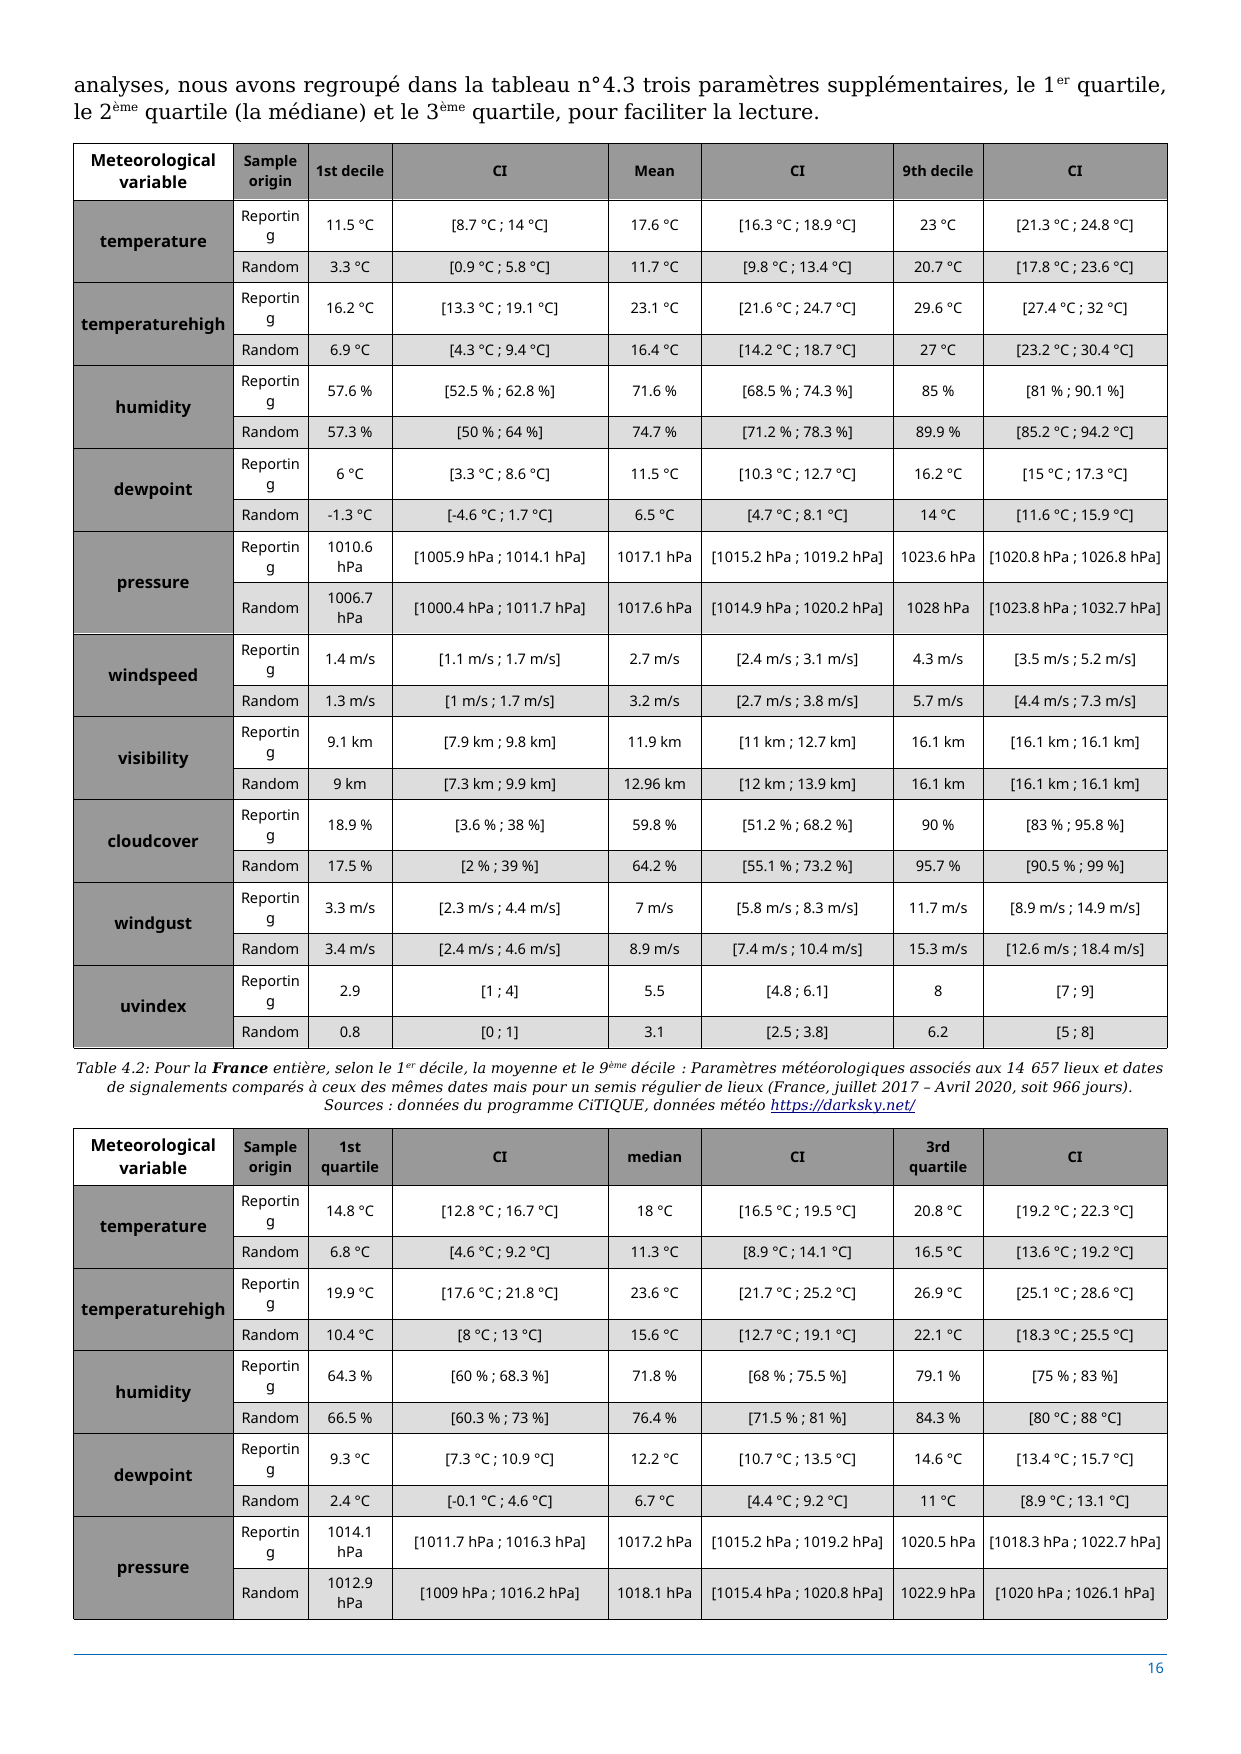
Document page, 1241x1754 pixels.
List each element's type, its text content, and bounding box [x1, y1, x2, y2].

table_cell [80 °C ; 88 °C] [984, 1403, 1167, 1433]
table_cell [90.5 % ; 99 %] [984, 851, 1167, 882]
table_cell 1012.9 hPa [309, 1569, 392, 1619]
table_cell 3.1 [609, 1017, 701, 1047]
table_cell [1018.3 hPa ; 1022.7 hPa] [984, 1517, 1167, 1567]
table_cell 74.7 % [609, 417, 701, 448]
table_cell [7.3 km ; 9.9 km] [393, 769, 608, 799]
table_cell 4.3 m/s [894, 635, 983, 685]
table_cell 89.9 % [894, 417, 983, 448]
table_cell [8 °C ; 13 °C] [393, 1320, 608, 1350]
table_cell 6.9 °C [309, 335, 392, 365]
table_cell 11.5 °C [609, 449, 701, 499]
table_cell [4.4 °C ; 9.2 °C] [702, 1486, 893, 1516]
table_cell Reporting [234, 1434, 308, 1484]
table_cell 1028 hPa [894, 583, 983, 633]
table_header 1st quartile [309, 1129, 392, 1185]
table_cell 8.9 m/s [609, 934, 701, 965]
table_cell [19.2 °C ; 22.3 °C] [984, 1186, 1167, 1236]
table_cell 16.5 °C [894, 1237, 983, 1268]
table_cell [2.5 ; 3.8] [702, 1017, 893, 1047]
table_cell [7.9 km ; 9.8 km] [393, 717, 608, 768]
table_cell Random [234, 1569, 308, 1619]
table_cell 1014.1 hPa [309, 1517, 392, 1567]
table_cell [17.6 °C ; 21.8 °C] [393, 1269, 608, 1319]
table_cell [50 % ; 64 %] [393, 417, 608, 448]
table_cell 22.1 °C [894, 1320, 983, 1350]
table_cell Random [234, 1017, 308, 1047]
table_cell 57.6 % [309, 366, 392, 416]
table_header CI [393, 1129, 608, 1185]
table_header Sample origin [234, 1129, 308, 1185]
table_cell [12 km ; 13.9 km] [702, 769, 893, 799]
table_cell 6.8 °C [309, 1237, 392, 1268]
table_cell 1017.6 hPa [609, 583, 701, 633]
table_cell [1020 hPa ; 1026.1 hPa] [984, 1569, 1167, 1619]
table_cell [18.3 °C ; 25.5 °C] [984, 1320, 1167, 1350]
table_cell 0.8 [309, 1017, 392, 1047]
table_cell 5.5 [609, 966, 701, 1016]
table_cell humidity [74, 1351, 233, 1433]
table_cell Random [234, 252, 308, 282]
table_cell Reporting [234, 800, 308, 850]
text Table 4.2: Pour la France entière, selon le 1er décile, la moyenne et le 9ème décile : Paramètres météorologiques associés aux 14 657 lieux et dates de signalements comparés à ceux des mêmes dates mais pour un semis régulier de lieux (France, juillet 2017 – Avril 2020, soit 966 jours). Sources : données du programme CiTIQUE, données météo https://darksky.net/ [73, 1060, 1167, 1114]
table_cell 9.3 °C [309, 1434, 392, 1484]
table_header CI [984, 1129, 1167, 1185]
table_cell windgust [74, 883, 233, 965]
table_cell 14.6 °C [894, 1434, 983, 1484]
table_cell 11.3 °C [609, 1237, 701, 1268]
table_cell 23.6 °C [609, 1269, 701, 1319]
table_cell Reporting [234, 1269, 308, 1319]
table_cell [52.5 % ; 62.8 %] [393, 366, 608, 416]
table_cell Reporting [234, 883, 308, 933]
table_cell 90 % [894, 800, 983, 850]
table_cell [0.9 °C ; 5.8 °C] [393, 252, 608, 282]
table_cell humidity [74, 366, 233, 448]
table_cell Random [234, 769, 308, 799]
table_cell 17.6 °C [609, 201, 701, 251]
table_cell [7.3 °C ; 10.9 °C] [393, 1434, 608, 1484]
table_cell 59.8 % [609, 800, 701, 850]
table_cell Random [234, 335, 308, 365]
table_cell [71.5 % ; 81 %] [702, 1403, 893, 1433]
table_cell 3.3 m/s [309, 883, 392, 933]
table_cell [1015.4 hPa ; 1020.8 hPa] [702, 1569, 893, 1619]
table_cell 84.3 % [894, 1403, 983, 1433]
table_cell 15.6 °C [609, 1320, 701, 1350]
table_cell -1.3 °C [309, 500, 392, 531]
table_cell Random [234, 934, 308, 965]
table_cell 7 m/s [609, 883, 701, 933]
table_cell windspeed [74, 635, 233, 716]
table_cell 1018.1 hPa [609, 1569, 701, 1619]
table_cell Reporting [234, 717, 308, 768]
table_cell 3.3 °C [309, 252, 392, 282]
table_cell Reporting [234, 532, 308, 582]
table_cell [13.6 °C ; 19.2 °C] [984, 1237, 1167, 1268]
table_cell Random [234, 1486, 308, 1516]
table_cell pressure [74, 532, 233, 633]
table_cell 29.6 °C [894, 283, 983, 334]
table_cell 1020.5 hPa [894, 1517, 983, 1567]
table_cell 79.1 % [894, 1351, 983, 1402]
table_cell [-4.6 °C ; 1.7 °C] [393, 500, 608, 531]
table_cell [1014.9 hPa ; 1020.2 hPa] [702, 583, 893, 633]
table_cell [3.6 % ; 38 %] [393, 800, 608, 850]
table_cell 12.96 km [609, 769, 701, 799]
table_header Sample origin [234, 144, 308, 199]
table_cell 8 [894, 966, 983, 1016]
table_cell Reporting [234, 1186, 308, 1236]
table_cell [27.4 °C ; 32 °C] [984, 283, 1167, 334]
table_cell [60 % ; 68.3 %] [393, 1351, 608, 1402]
table_cell [13.4 °C ; 15.7 °C] [984, 1434, 1167, 1484]
table_cell [11 km ; 12.7 km] [702, 717, 893, 768]
table_cell 15.3 m/s [894, 934, 983, 965]
table_cell Random [234, 500, 308, 531]
table_cell [12.8 °C ; 16.7 °C] [393, 1186, 608, 1236]
table_cell [1000.4 hPa ; 1011.7 hPa] [393, 583, 608, 633]
table_cell [55.1 % ; 73.2 %] [702, 851, 893, 882]
table_cell [4.4 m/s ; 7.3 m/s] [984, 686, 1167, 716]
table_cell [12.6 m/s ; 18.4 m/s] [984, 934, 1167, 965]
table_cell 71.8 % [609, 1351, 701, 1402]
table_cell 5.7 m/s [894, 686, 983, 716]
table_cell cloudcover [74, 800, 233, 882]
table_header CI [393, 144, 608, 199]
table_cell [13.3 °C ; 19.1 °C] [393, 283, 608, 334]
table_cell [16.1 km ; 16.1 km] [984, 769, 1167, 799]
table_cell [0 ; 1] [393, 1017, 608, 1047]
table_cell 11.7 °C [609, 252, 701, 282]
table_cell 3.4 m/s [309, 934, 392, 965]
table_cell [8.9 °C ; 14.1 °C] [702, 1237, 893, 1268]
table_cell [7.4 m/s ; 10.4 m/s] [702, 934, 893, 965]
table_cell [8.7 °C ; 14 °C] [393, 201, 608, 251]
table_cell visibility [74, 717, 233, 799]
table_cell 16.4 °C [609, 335, 701, 365]
table_cell 20.8 °C [894, 1186, 983, 1236]
table_cell dewpoint [74, 449, 233, 531]
table_cell temperature [74, 201, 233, 282]
table_cell [12.7 °C ; 19.1 °C] [702, 1320, 893, 1350]
table_header CI [702, 1129, 893, 1185]
table_cell Random [234, 417, 308, 448]
table_cell 6.2 [894, 1017, 983, 1047]
table_cell 11.9 km [609, 717, 701, 768]
table_cell 57.3 % [309, 417, 392, 448]
table_cell [21.7 °C ; 25.2 °C] [702, 1269, 893, 1319]
table_cell [4.8 ; 6.1] [702, 966, 893, 1016]
table_cell 2.7 m/s [609, 635, 701, 685]
table_cell [2.4 m/s ; 3.1 m/s] [702, 635, 893, 685]
table_cell 23 °C [894, 201, 983, 251]
table_header Mean [609, 144, 701, 199]
table_cell Reporting [234, 635, 308, 685]
table_cell 19.9 °C [309, 1269, 392, 1319]
table_cell [16.3 °C ; 18.9 °C] [702, 201, 893, 251]
table_cell 1022.9 hPa [894, 1569, 983, 1619]
table_header 1st decile [309, 144, 392, 199]
table_cell 95.7 % [894, 851, 983, 882]
table_cell [21.6 °C ; 24.7 °C] [702, 283, 893, 334]
table_cell [1009 hPa ; 1016.2 hPa] [393, 1569, 608, 1619]
table_header Meteorological variable [74, 144, 233, 199]
table_cell [83 % ; 95.8 %] [984, 800, 1167, 850]
table_cell [25.1 °C ; 28.6 °C] [984, 1269, 1167, 1319]
table_cell 20.7 °C [894, 252, 983, 282]
table_header Meteorological variable [74, 1129, 233, 1185]
table_cell 1023.6 hPa [894, 532, 983, 582]
table_cell [68.5 % ; 74.3 %] [702, 366, 893, 416]
table_cell [14.2 °C ; 18.7 °C] [702, 335, 893, 365]
table_cell 18.9 % [309, 800, 392, 850]
table_cell 26.9 °C [894, 1269, 983, 1319]
table_cell [21.3 °C ; 24.8 °C] [984, 201, 1167, 251]
table_cell Reporting [234, 449, 308, 499]
table_cell 1.3 m/s [309, 686, 392, 716]
table_cell [3.5 m/s ; 5.2 m/s] [984, 635, 1167, 685]
table_cell Random [234, 851, 308, 882]
table_cell [4.7 °C ; 8.1 °C] [702, 500, 893, 531]
table_cell pressure [74, 1517, 233, 1619]
table_cell 12.2 °C [609, 1434, 701, 1484]
table_cell 1010.6 hPa [309, 532, 392, 582]
table_cell 64.3 % [309, 1351, 392, 1402]
table_cell [1 m/s ; 1.7 m/s] [393, 686, 608, 716]
table_cell temperaturehigh [74, 1269, 233, 1350]
table_cell [51.2 % ; 68.2 %] [702, 800, 893, 850]
table_cell [4.6 °C ; 9.2 °C] [393, 1237, 608, 1268]
table_cell 16.2 °C [309, 283, 392, 334]
table_cell [1015.2 hPa ; 1019.2 hPa] [702, 1517, 893, 1567]
table_cell 1017.2 hPa [609, 1517, 701, 1567]
table_cell [68 % ; 75.5 %] [702, 1351, 893, 1402]
table_cell [8.9 °C ; 13.1 °C] [984, 1486, 1167, 1516]
table_cell 76.4 % [609, 1403, 701, 1433]
table_cell [10.3 °C ; 12.7 °C] [702, 449, 893, 499]
table_cell 16.1 km [894, 769, 983, 799]
table_cell 14.8 °C [309, 1186, 392, 1236]
table_cell [17.8 °C ; 23.6 °C] [984, 252, 1167, 282]
table_cell [81 % ; 90.1 %] [984, 366, 1167, 416]
table_cell Random [234, 583, 308, 633]
table_cell [23.2 °C ; 30.4 °C] [984, 335, 1167, 365]
table_cell [75 % ; 83 %] [984, 1351, 1167, 1402]
table_header 9th decile [894, 144, 983, 199]
table_cell 64.2 % [609, 851, 701, 882]
table_cell [4.3 °C ; 9.4 °C] [393, 335, 608, 365]
table_cell 23.1 °C [609, 283, 701, 334]
table_cell 16.2 °C [894, 449, 983, 499]
table_cell [1 ; 4] [393, 966, 608, 1016]
table_cell 71.6 % [609, 366, 701, 416]
table_cell [85.2 °C ; 94.2 °C] [984, 417, 1167, 448]
table_cell temperature [74, 1186, 233, 1268]
table_cell [5.8 m/s ; 8.3 m/s] [702, 883, 893, 933]
table_cell [11.6 °C ; 15.9 °C] [984, 500, 1167, 531]
table_cell dewpoint [74, 1434, 233, 1516]
table_cell [2.4 m/s ; 4.6 m/s] [393, 934, 608, 965]
table_cell 9 km [309, 769, 392, 799]
table_cell 66.5 % [309, 1403, 392, 1433]
table_cell 11.7 m/s [894, 883, 983, 933]
table_cell [8.9 m/s ; 14.9 m/s] [984, 883, 1167, 933]
table_cell 27 °C [894, 335, 983, 365]
table_cell 1006.7 hPa [309, 583, 392, 633]
table_cell Reporting [234, 201, 308, 251]
table_cell 2.4 °C [309, 1486, 392, 1516]
table_cell 6.7 °C [609, 1486, 701, 1516]
table_cell [9.8 °C ; 13.4 °C] [702, 252, 893, 282]
table_cell [1.1 m/s ; 1.7 m/s] [393, 635, 608, 685]
table_cell Random [234, 1403, 308, 1433]
table_cell 14 °C [894, 500, 983, 531]
table_cell [15 °C ; 17.3 °C] [984, 449, 1167, 499]
table_cell Reporting [234, 366, 308, 416]
table_cell 17.5 % [309, 851, 392, 882]
table_cell [10.7 °C ; 13.5 °C] [702, 1434, 893, 1484]
table_header 3rd quartile [894, 1129, 983, 1185]
table_cell [5 ; 8] [984, 1017, 1167, 1047]
table_cell [1023.8 hPa ; 1032.7 hPa] [984, 583, 1167, 633]
table_cell [60.3 % ; 73 %] [393, 1403, 608, 1433]
table_cell [1015.2 hPa ; 1019.2 hPa] [702, 532, 893, 582]
table_cell [3.3 °C ; 8.6 °C] [393, 449, 608, 499]
table_cell temperaturehigh [74, 283, 233, 365]
table_cell [2 % ; 39 %] [393, 851, 608, 882]
table_cell 85 % [894, 366, 983, 416]
table_cell [71.2 % ; 78.3 %] [702, 417, 893, 448]
table_cell 11 °C [894, 1486, 983, 1516]
table_cell 10.4 °C [309, 1320, 392, 1350]
table_cell 3.2 m/s [609, 686, 701, 716]
table_cell 1.4 m/s [309, 635, 392, 685]
table_cell Random [234, 686, 308, 716]
table_cell 6 °C [309, 449, 392, 499]
table_cell 11.5 °C [309, 201, 392, 251]
table_cell Reporting [234, 283, 308, 334]
table_cell [16.5 °C ; 19.5 °C] [702, 1186, 893, 1236]
table_cell Reporting [234, 966, 308, 1016]
table_cell Random [234, 1237, 308, 1268]
table_header CI [984, 144, 1167, 199]
table_cell [1005.9 hPa ; 1014.1 hPa] [393, 532, 608, 582]
table_cell 1017.1 hPa [609, 532, 701, 582]
table_cell Reporting [234, 1517, 308, 1567]
table_cell 18 °C [609, 1186, 701, 1236]
table_cell 16.1 km [894, 717, 983, 768]
table_cell Reporting [234, 1351, 308, 1402]
table_cell [-0.1 °C ; 4.6 °C] [393, 1486, 608, 1516]
table_cell [2.7 m/s ; 3.8 m/s] [702, 686, 893, 716]
text analyses, nous avons regroupé dans la tableau n°4.3 trois paramètres supplémentaires, le 1er quartile, le 2ème quartile (la médiane) et le 3ème quartile, pour faciliter la lecture. [73, 73, 1167, 124]
table_cell 6.5 °C [609, 500, 701, 531]
table_cell [2.3 m/s ; 4.4 m/s] [393, 883, 608, 933]
table_cell 9.1 km [309, 717, 392, 768]
table_header CI [702, 144, 893, 199]
table_cell [1020.8 hPa ; 1026.8 hPa] [984, 532, 1167, 582]
table_cell [16.1 km ; 16.1 km] [984, 717, 1167, 768]
table_cell [7 ; 9] [984, 966, 1167, 1016]
table_header median [609, 1129, 701, 1185]
table_cell [1011.7 hPa ; 1016.3 hPa] [393, 1517, 608, 1567]
table_cell uvindex [74, 966, 233, 1047]
table_cell 2.9 [309, 966, 392, 1016]
table_cell Random [234, 1320, 308, 1350]
